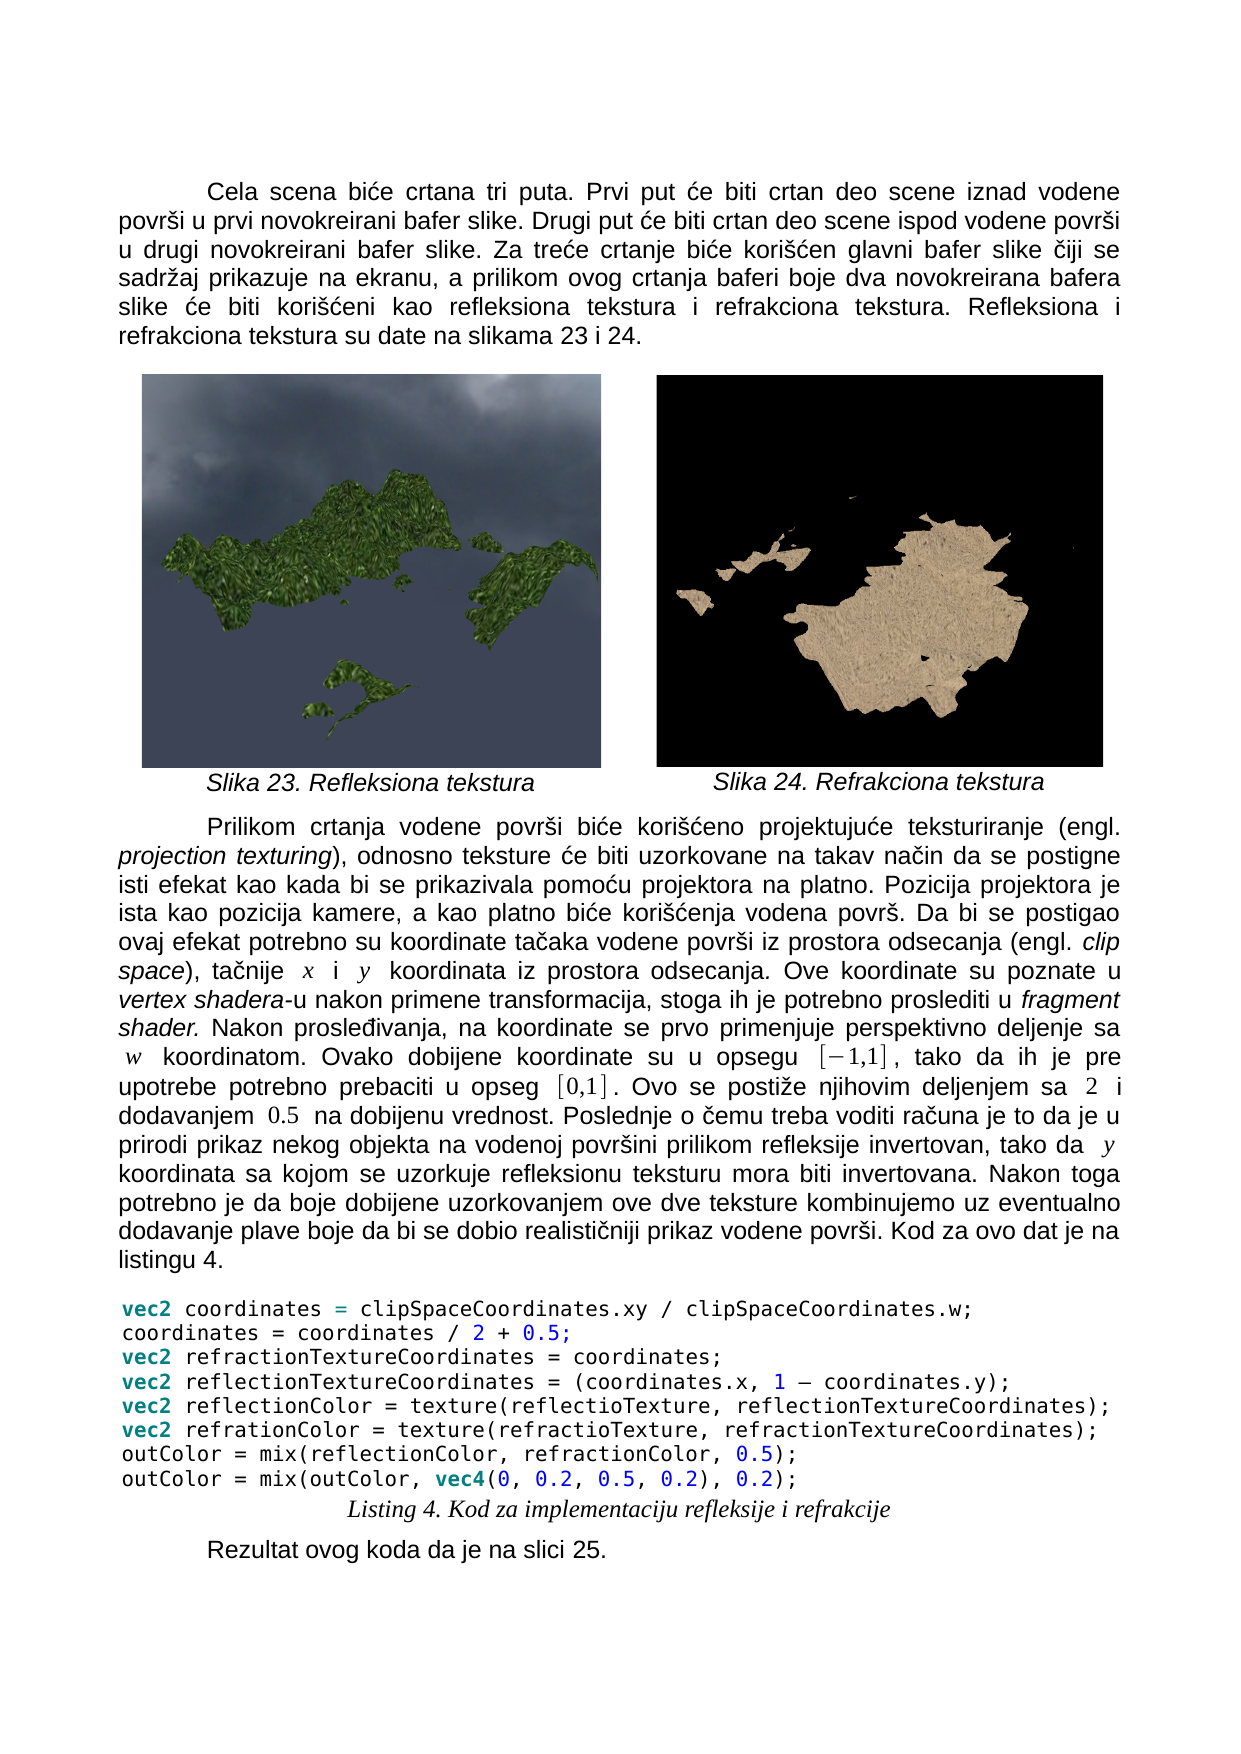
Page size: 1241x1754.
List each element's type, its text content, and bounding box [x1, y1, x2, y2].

text Rezultat ovog koda da je na slici 25. [118, 1286, 1122, 1564]
picture [141, 374, 602, 768]
picture [656, 375, 1104, 767]
text Slika 24. Refrakciona tekstura [657, 767, 1103, 795]
text Cela scena biće crtana tri puta. Prvi put će biti crtan deo scene iznad vodene površi u prvi novokreirani bafer slike. Drugi put će biti crtan deo scene ispod vodene površi u drugi novokreirani bafer slike. Za treće crtanje biće korišćen glavni bafer slike čiji se sadržaj prikazuje na ekranu, a prilikom ovog crtanja baferi boje dva novokreirana bafera slike će biti korišćeni kao refleksiona tekstura i refrakciona tekstura. Refleksiona i refrakciona tekstura su date na slikama 23 i 24. [118, 177, 1122, 350]
list Listing 4. Kod za implementaciju refleksije i refrakcije [122, 1309, 1119, 1523]
text Prilikom crtanja vodene površi biće korišćeno projektujuće teksturiranje (engl. projection texturing), odnosno teksture će biti uzorkovane na takav način da se postigne isti efekat kao kada bi se prikazivala pomoću projektora na platno. Pozicija projektora je ista kao pozicija kamere, a kao platno biće korišćenja vodena površ. Da bi se postigao ovaj efekat potrebno su koordinate tačaka vodene površi iz prostora odsecanja (engl. clip space), tačnije i koordinata iz prostora odsecanja. Ove koordinate su poznate u vertex shadera-u nakon primene transformacija, stoga ih je potrebno proslediti u fragment shader. Nakon prosleđivanja, na koordinate se prvo primenjuje perspektivno deljenje sa koordinatom. Ovako dobijene koordinate su u opsegu , tako da ih je pre upotrebe potrebno prebaciti u opseg . Ovo se postiže njihovim deljenjem sa i dodavanjem na dobijenu vrednost. Poslednje o čemu treba voditi računa je to da je u prirodi prikaz nekog objekta na vodenoj površini prilikom refleksije invertovan, tako da koordinata sa kojom se uzorkuje refleksionu teksturu mora biti invertovana. Nakon toga potrebno je da boje dobijene uzorkovanjem ove dve teksture kombinujemo uz eventualno dodavanje plave boje da bi se dobio realističniji prikaz vodene površi. Kod za ovo dat je na listingu 4. [118, 362, 1122, 1274]
text Slika 23. Refleksiona tekstura [142, 768, 601, 797]
